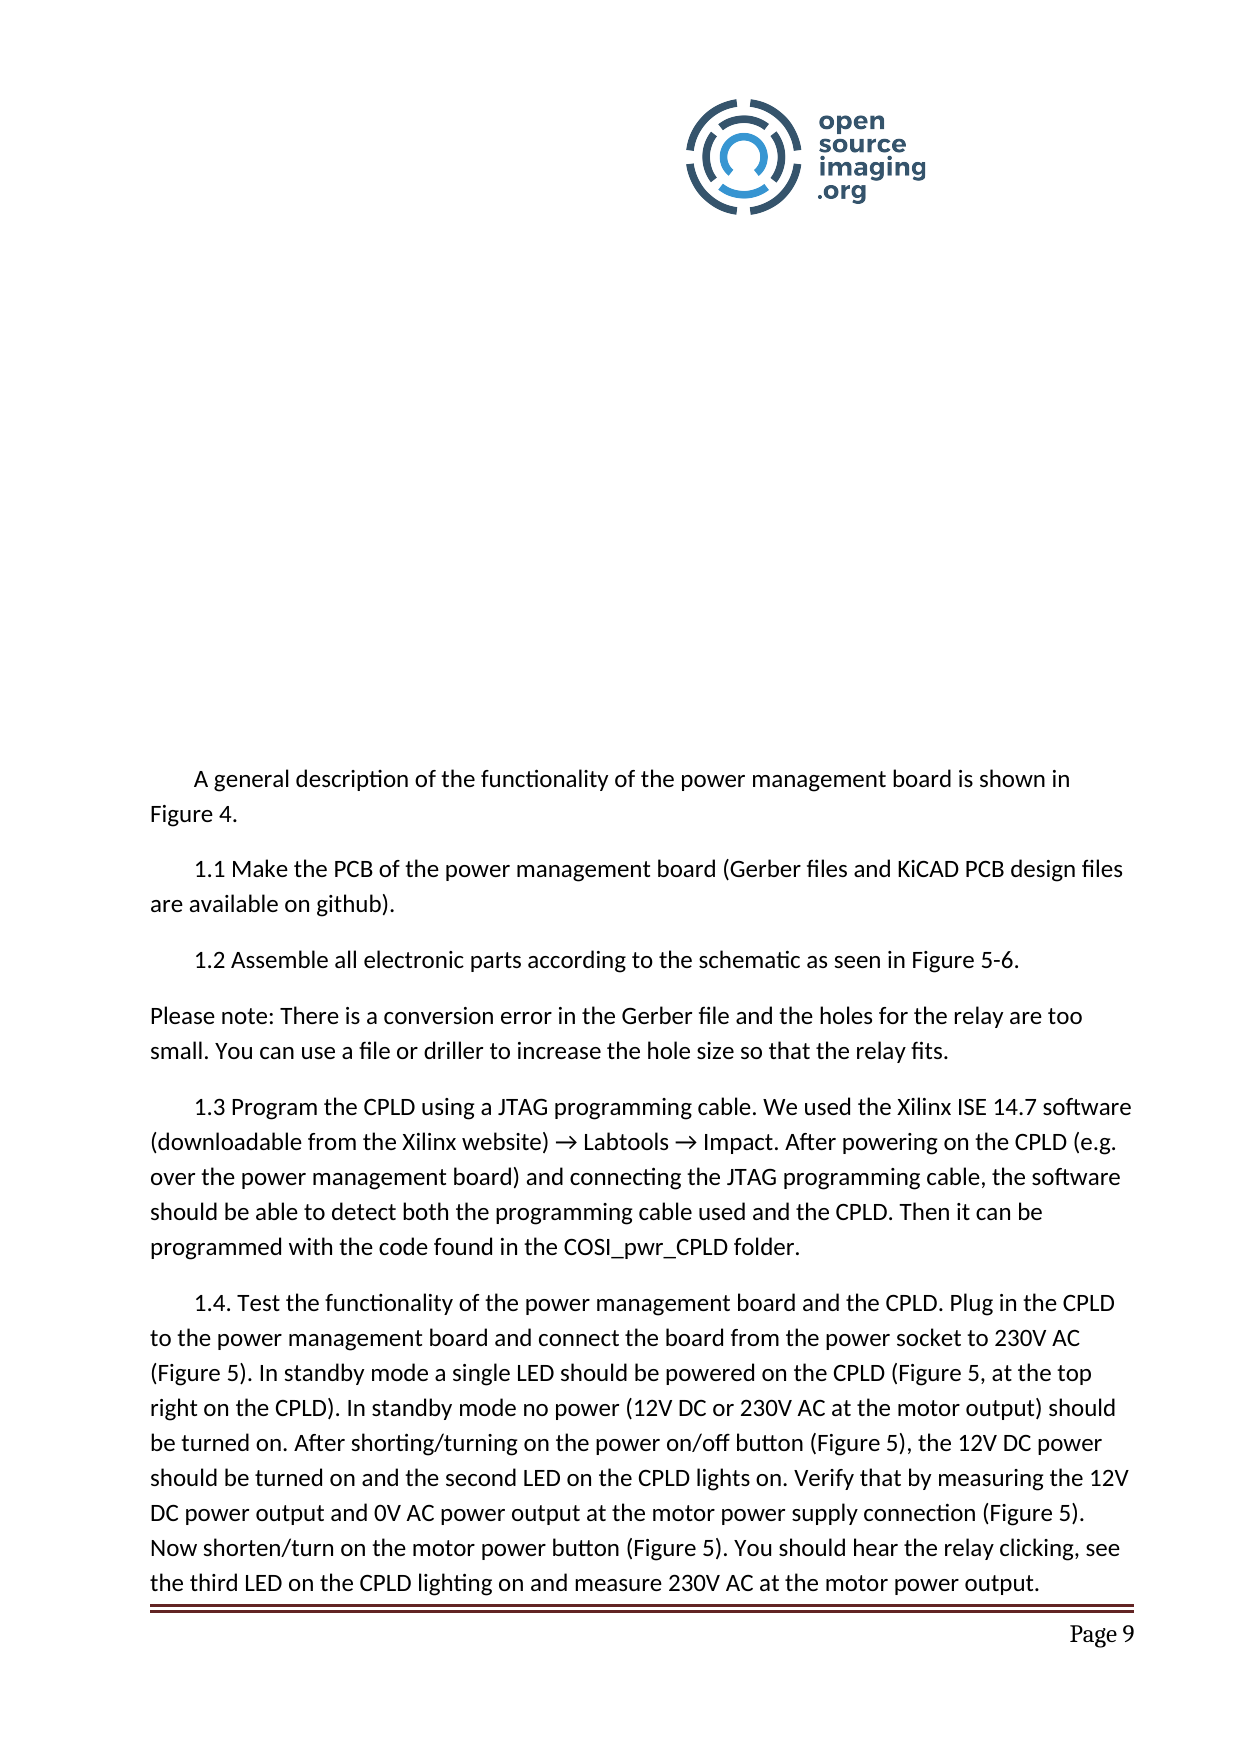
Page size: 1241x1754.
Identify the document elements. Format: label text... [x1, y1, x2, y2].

list 1.1 Make the PCB of the power management board (Gerber files and KiCAD PCB design files are available on github). [150, 853, 1134, 919]
list 1.2 Assemble all electronic parts according to the schematic as seen in Figure 5-6. [150, 944, 1134, 975]
list Please note: There is a conversion error in the Gerber file and the holes for the relay are too small. You can use a file or driller to increase the hole size so that the relay fits. [150, 1000, 1134, 1066]
list 1.3 Program the CPLD using a JTAG programming cable. We used the Xilinx ISE 14.7 software (downloadable from the Xilinx website) → Labtools → Impact. After powering on the CPLD (e.g. over the power management board) and connecting the JTAG programming cable, the software should be able to detect both the programming cable used and the CPLD. Then it can be programmed with the code found in the COSI_pwr_CPLD folder. [150, 1091, 1134, 1262]
list A general description of the functionality of the power management board is shown in Figure 4. [150, 763, 1134, 828]
list 1.4. Test the functionality of the power management board and the CPLD. Plug in the CPLD to the power management board and connect the board from the power socket to 230V AC (Figure 5). In standby mode a single LED should be powered on the CPLD (Figure 5, at the top right on the CPLD). In standby mode no power (12V DC or 230V AC at the motor output) should be turned on. After shorting/turning on the power on/off button (Figure 5), the 12V DC power should be turned on and the second LED on the CPLD lights on. Verify that by measuring the 12V DC power output and 0V AC power output at the motor power supply connection (Figure 5). Now shorten/turn on the motor power button (Figure 5). You should hear the relay clicking, see the third LED on the CPLD lighting on and measure 230V AC at the motor power output. [150, 1287, 1134, 1597]
